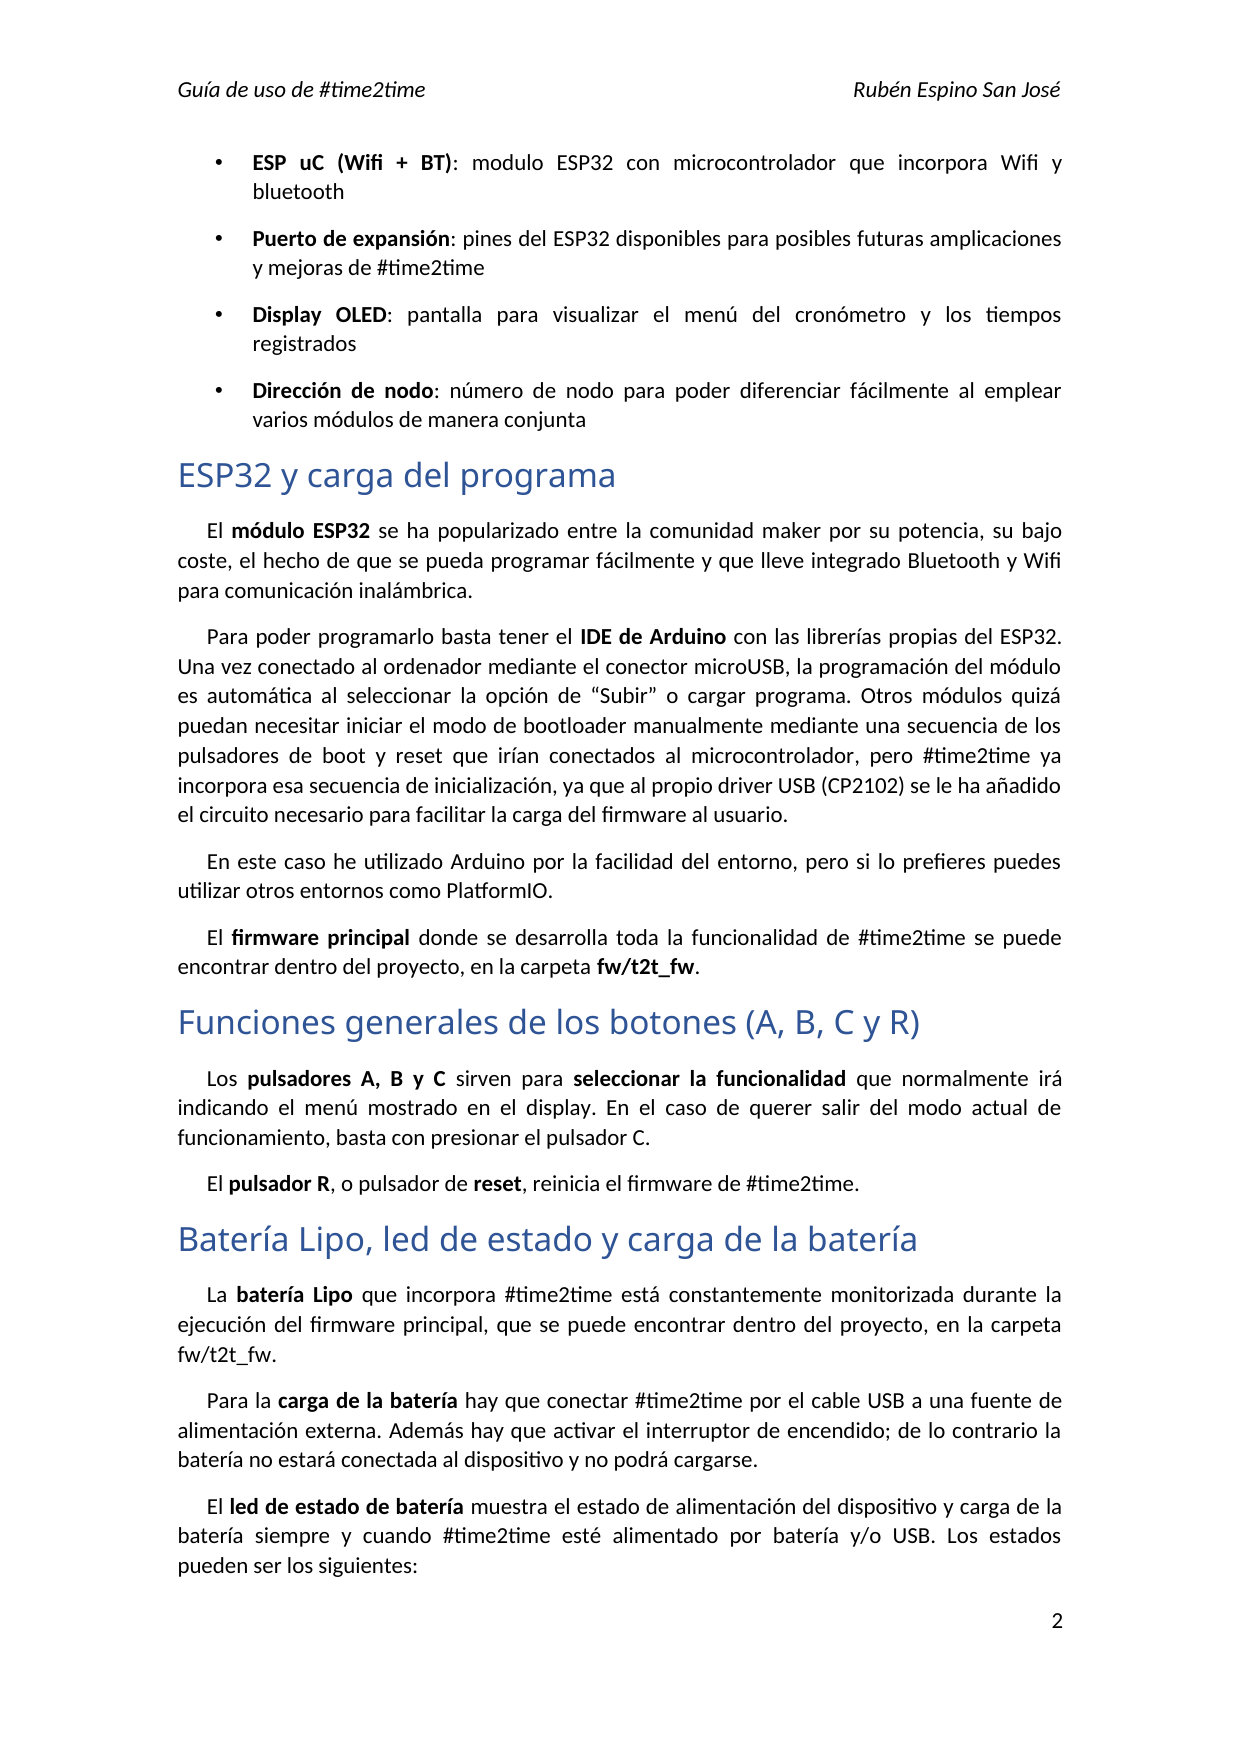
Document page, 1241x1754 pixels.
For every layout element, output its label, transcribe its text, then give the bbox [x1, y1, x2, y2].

text Batería Lipo, led de estado y carga de la batería [177, 1216, 1063, 1261]
list Dirección de nodo: número de nodo para poder diferenciar fácilmente al emplear varios módulos de manera conjunta [215, 376, 1063, 433]
text El pulsador R, o pulsador de reset, reinicia el firmware de #time2time. [177, 1169, 1063, 1197]
text La batería Lipo que incorpora #time2time está constantemente monitorizada durante la ejecución del firmware principal, que se puede encontrar dentro del proyecto, en la carpeta fw/t2t_fw. [177, 1281, 1063, 1368]
text En este caso he utilizado Arduino por la facilidad del entorno, pero si lo prefieres puedes utilizar otros entornos como PlatformIO. [177, 847, 1063, 904]
list ESP uC (Wifi + BT): modulo ESP32 con microcontrolador que incorpora Wifi y bluetooth [215, 148, 1063, 205]
text Los pulsadores A, B y C sirven para seleccionar la funcionalidad que normalmente irá indicando el menú mostrado en el display. En el caso de querer salir del modo actual de funcionamiento, basta con presionar el pulsador C. [177, 1064, 1063, 1151]
text El led de estado de batería muestra el estado de alimentación del dispositivo y carga de la batería siempre y cuando #time2time esté alimentado por batería y/o USB. Los estados pueden ser los siguientes: [177, 1492, 1063, 1579]
text El firmware principal donde se desarrolla toda la funcionalidad de #time2time se puede encontrar dentro del proyecto, en la carpeta fw/t2t_fw. [177, 923, 1063, 981]
list Display OLED: pantalla para visualizar el menú del cronómetro y los tiempos registrados [215, 300, 1063, 357]
text Para poder programarlo basta tener el IDE de Arduino con las librerías propias del ESP32. Una vez conectado al ordenador mediante el conector microUSB, la programación del módulo es automática al seleccionar la opción de “Subir” o cargar programa. Otros módulos quizá puedan necesitar iniciar el modo de bootloader manualmente mediante una secuencia de los pulsadores de boot y reset que irían conectados al microcontrolador, pero #time2time ya incorpora esa secuencia de inicialización, ya que al propio driver USB (CP2102) se le ha añadido el circuito necesario para facilitar la carga del firmware al usuario. [177, 622, 1063, 828]
text ESP32 y carga del programa [177, 452, 1063, 497]
text Para la carga de la batería hay que conectar #time2time por el cable USB a una fuente de alimentación externa. Además hay que activar el interruptor de encendido; de lo contrario la batería no estará conectada al dispositivo y no podrá cargarse. [177, 1386, 1063, 1474]
text Funciones generales de los botones (A, B, C y R) [177, 999, 1063, 1044]
list Puerto de expansión: pines del ESP32 disponibles para posibles futuras amplicaciones y mejoras de #time2time [215, 224, 1063, 281]
text El módulo ESP32 se ha popularizado entre la comunidad maker por su potencia, su bajo coste, el hecho de que se pueda programar fácilmente y que lleve integrado Bluetooth y Wifi para comunicación inalámbrica. [177, 517, 1063, 604]
